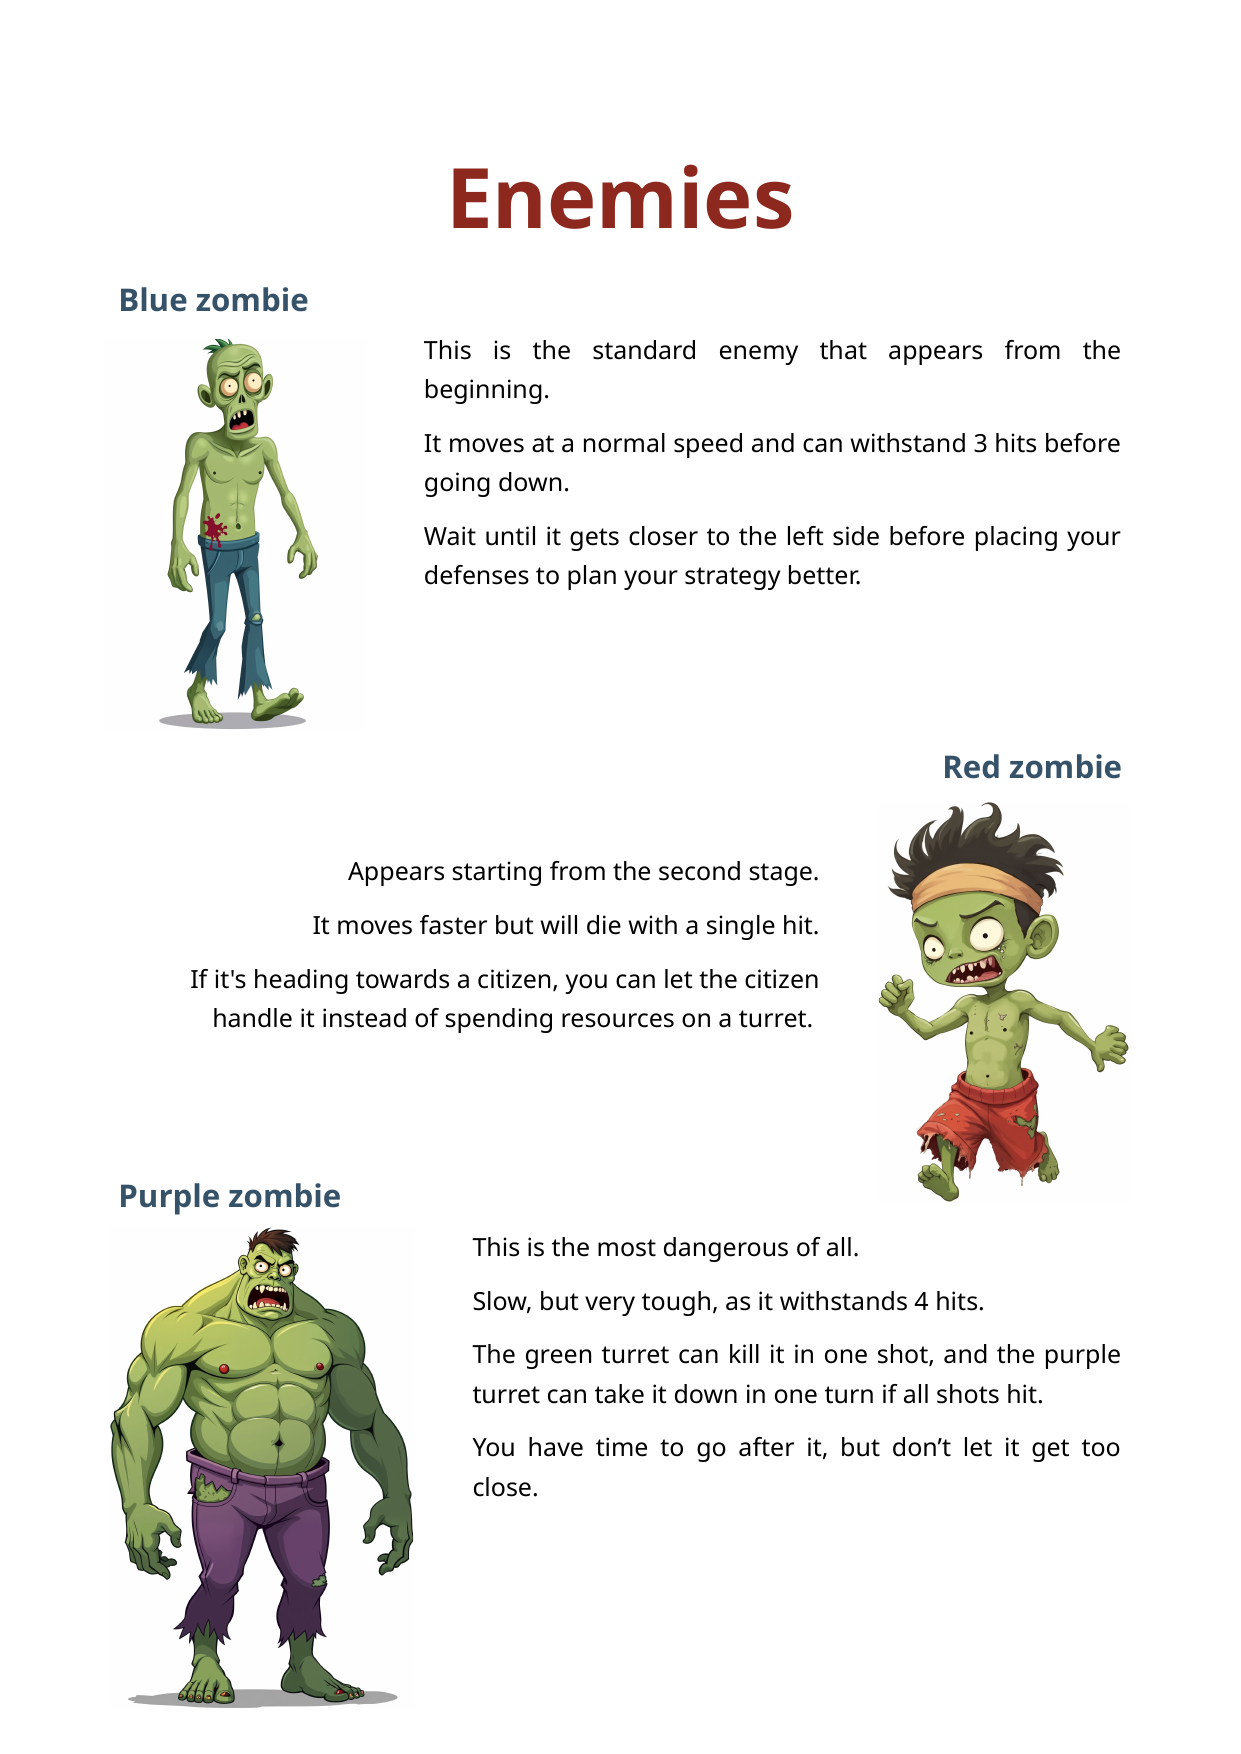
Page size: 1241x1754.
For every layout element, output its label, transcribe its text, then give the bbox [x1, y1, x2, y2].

text It moves faster but will die with a single hit. [118, 908, 878, 942]
subtitle Blue zombie [118, 277, 1122, 320]
text Appears starting from the second stage. [118, 854, 878, 888]
picture [110, 1227, 414, 1708]
text This is the standard enemy that appears from the beginning. [118, 333, 1122, 406]
subtitle Purple zombie [118, 1174, 1122, 1217]
text It moves at a normal speed and can withstand 3 hits before going down. [365, 426, 1122, 499]
picture [104, 339, 365, 730]
picture [878, 802, 1129, 1202]
text Wait until it gets closer to the left side before placing your defenses to plan your strategy better. [365, 518, 1122, 592]
text The green turret can kill it in one shot, and the purple turret can take it down in one turn if all shots hit. [414, 1337, 1122, 1410]
text Slow, but very tough, as it withstands 4 hits. [414, 1283, 1122, 1317]
subtitle Enemies [118, 139, 1122, 252]
text You have time to go after it, but don’t let it get too close. [414, 1430, 1122, 1503]
text If it's heading towards a citizen, you can let the citizen handle it instead of spending resources on a turret. [118, 962, 878, 1035]
subtitle Red zombie [118, 745, 1122, 788]
text This is the most dangerous of all. [414, 1229, 1122, 1264]
